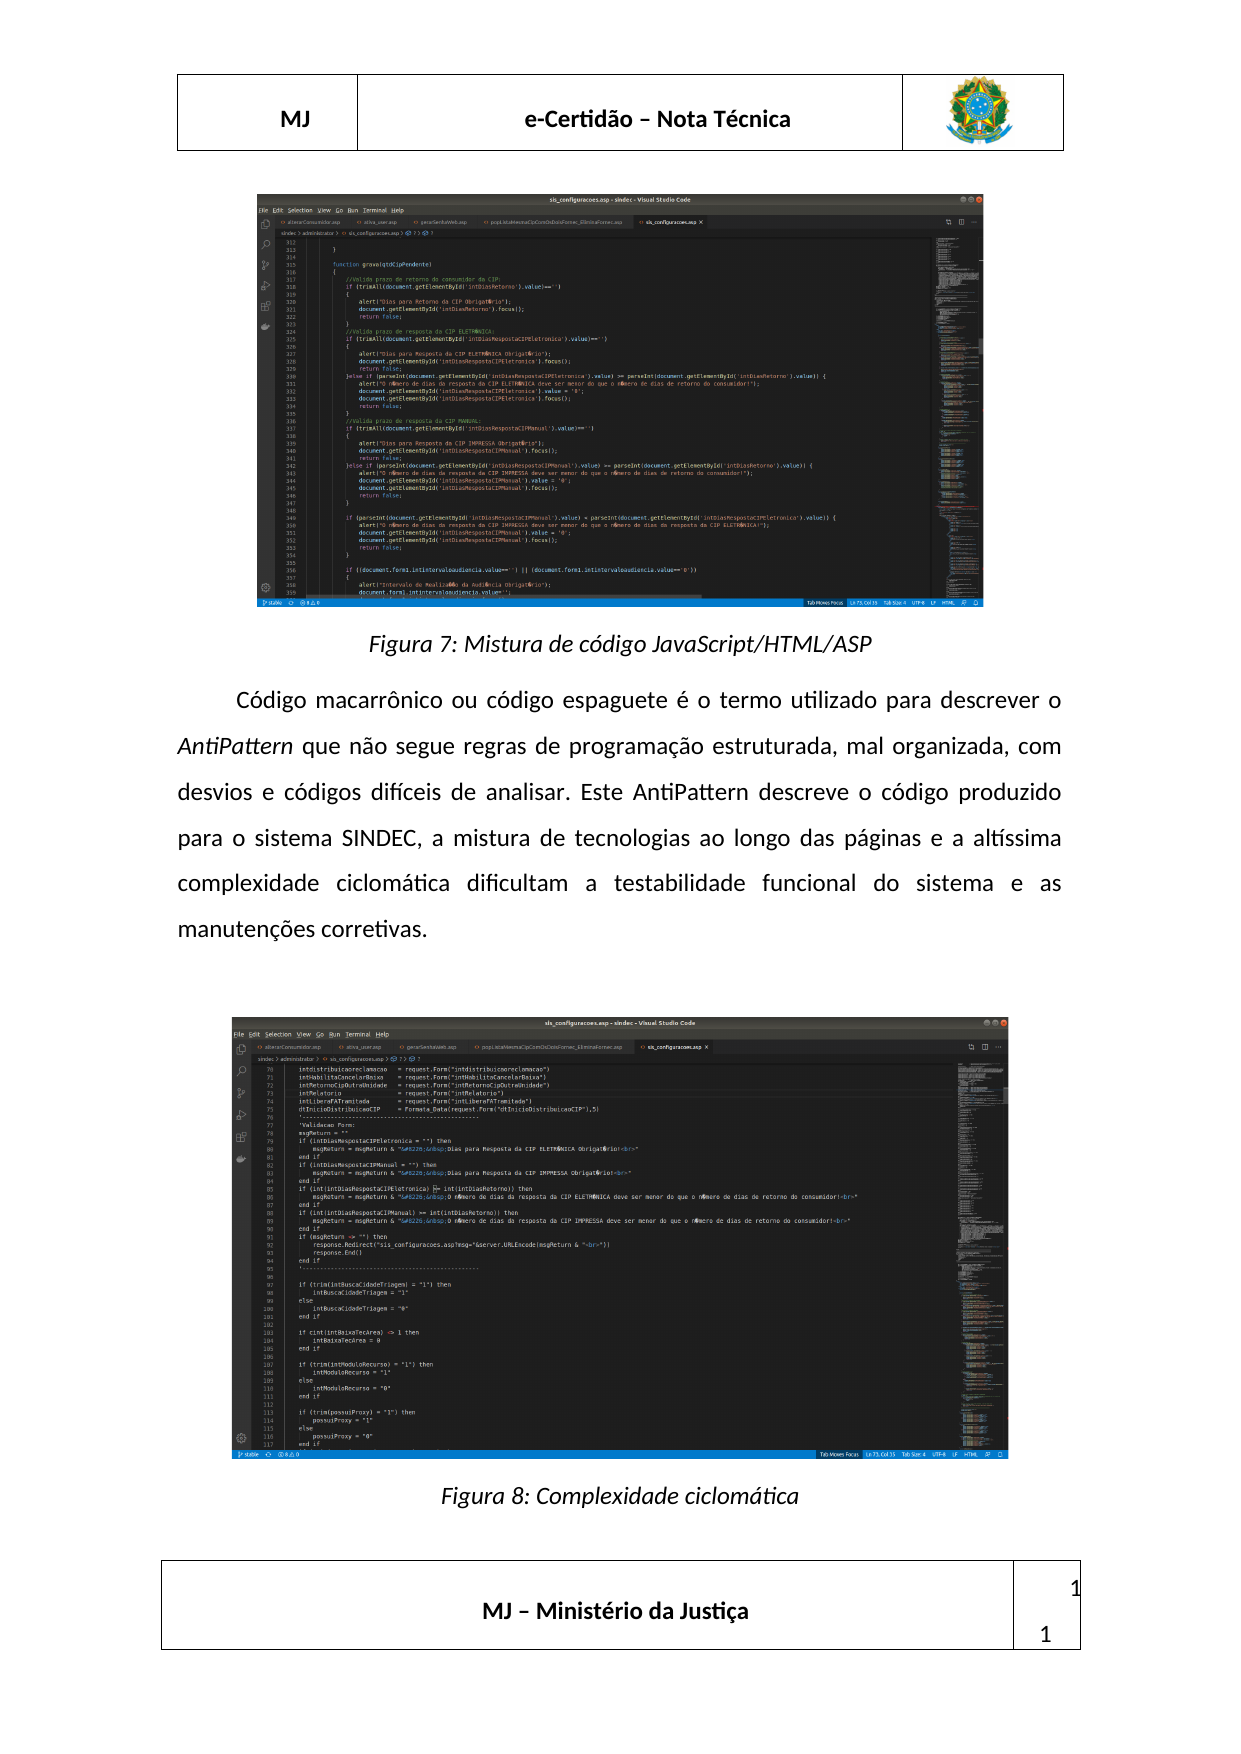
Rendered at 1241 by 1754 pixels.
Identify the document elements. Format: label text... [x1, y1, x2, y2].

text Código macarrônico ou código espaguete é o termo utilizado para descrever o AntiPattern que não segue regras de programação estruturada, mal organizada, com desvios e códigos difíceis de analisar. Este AntiPattern descreve o código produzido para o sistema SINDEC, a mistura de tecnologias ao longo das páginas e a altíssima complexidade ciclomática dificultam a testabilidade funcional do sistema e as manutenções corretivas. [177, 685, 1063, 944]
picture [257, 194, 984, 607]
text Figura 8: Complexidade ciclomática [232, 1459, 1008, 1510]
text Figura 7: Mistura de código JavaScript/HTML/ASP [257, 607, 983, 659]
picture [944, 75, 1020, 149]
picture [231, 1017, 1009, 1459]
